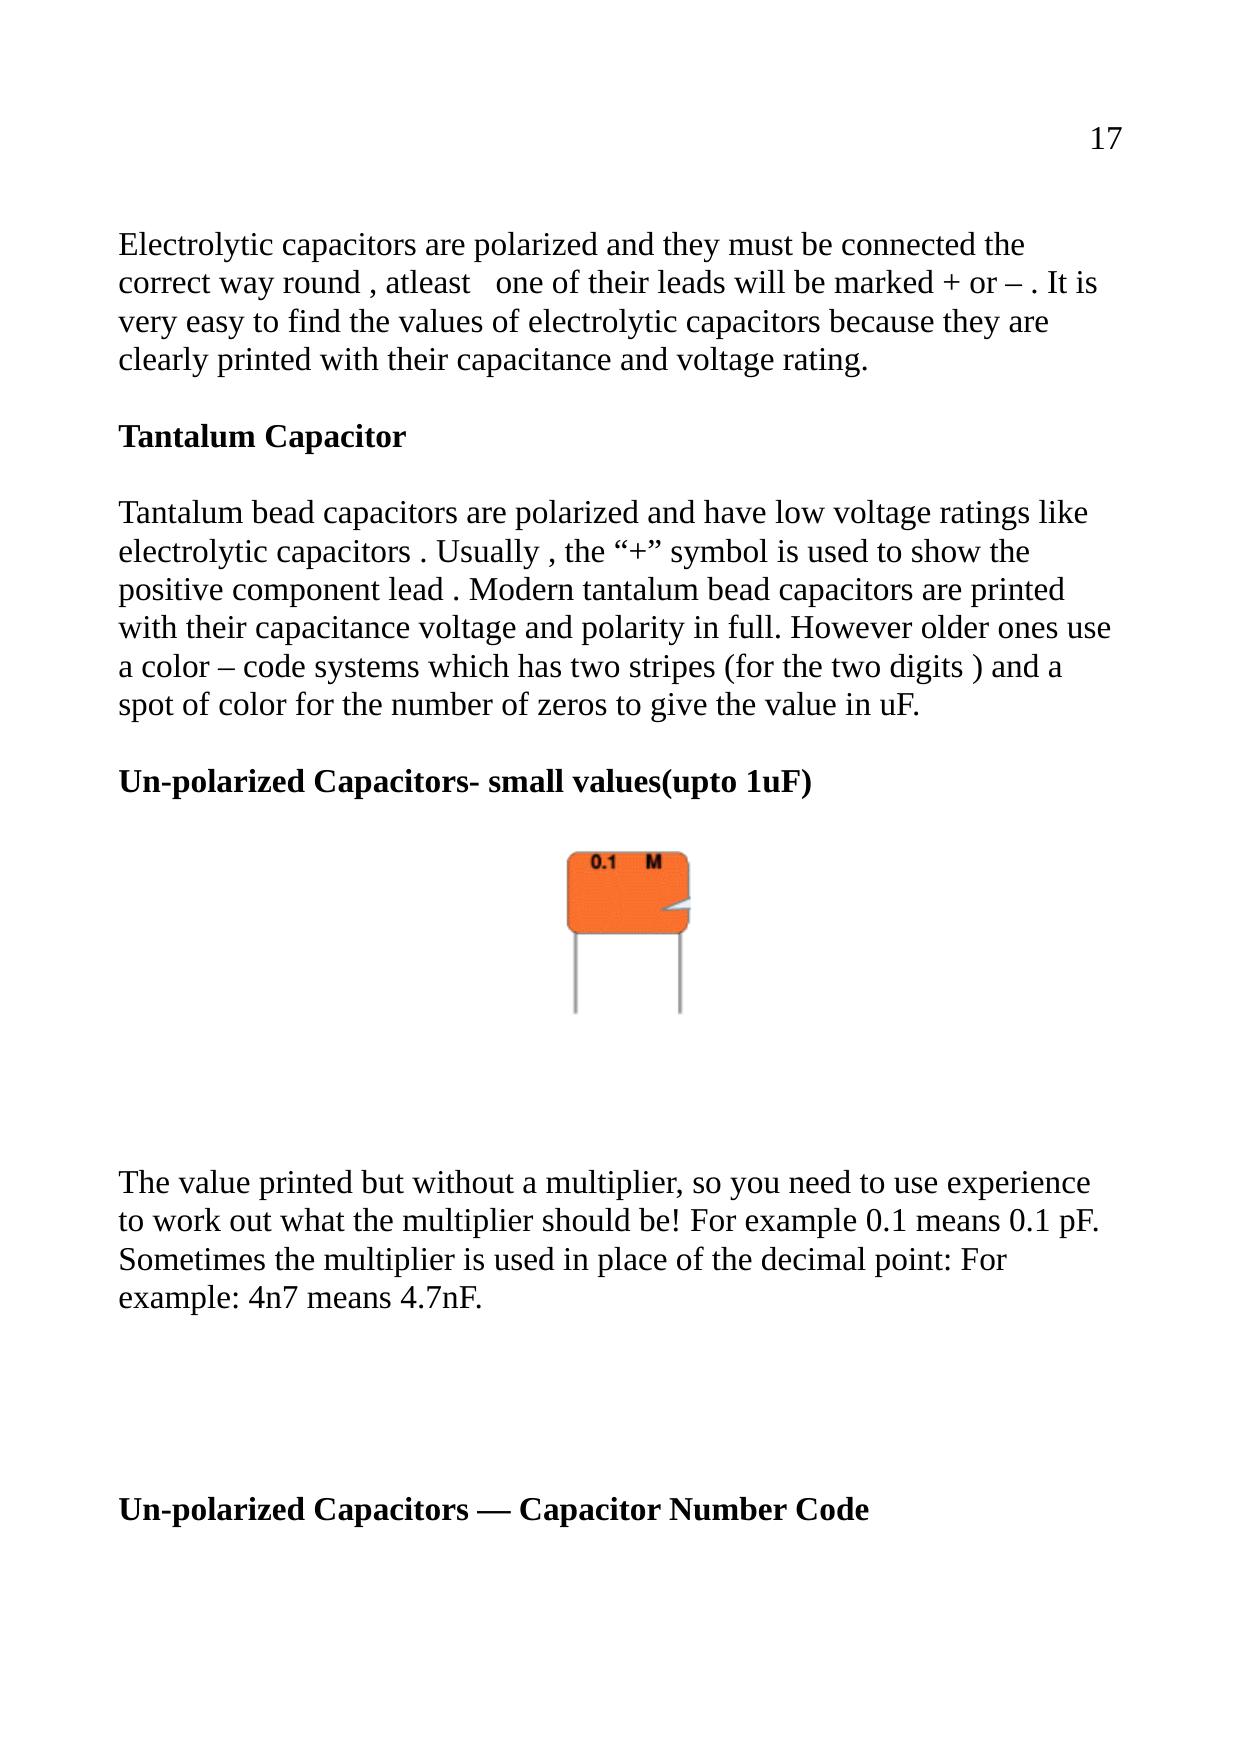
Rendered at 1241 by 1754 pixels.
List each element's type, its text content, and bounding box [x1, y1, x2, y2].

text Electrolytic capacitors are polarized and they must be connected the correct way round , atleast one of their leads will be marked + or – . It is very easy to find the values of electrolytic capacitors because they are clearly printed with their capacitance and voltage rating. Tantalum Capacitor [118, 186, 1122, 454]
text Tantalum bead capacitors are polarized and have low voltage ratings like electrolytic capacitors . Usually , the “+” symbol is used to show the positive component lead . Modern tantalum bead capacitors are printed with their capacitance voltage and polarity in full. However older ones use a color – code systems which has two stripes (for the two digits ) and a spot of color for the number of zeros to give the value in uF. Un-polarized Capacitors- small values(upto 1uF) [118, 454, 1122, 799]
text Un-polarized Capacitors — Capacitor Number Code [118, 1489, 1122, 1527]
picture [550, 828, 691, 1057]
text The value printed but without a multiplier, so you need to use experience to work out what the multiplier should be! For example 0.1 means 0.1 pF. Sometimes the multiplier is used in place of the decimal point: For example: 4n7 means 4.7nF. [118, 1086, 1122, 1392]
